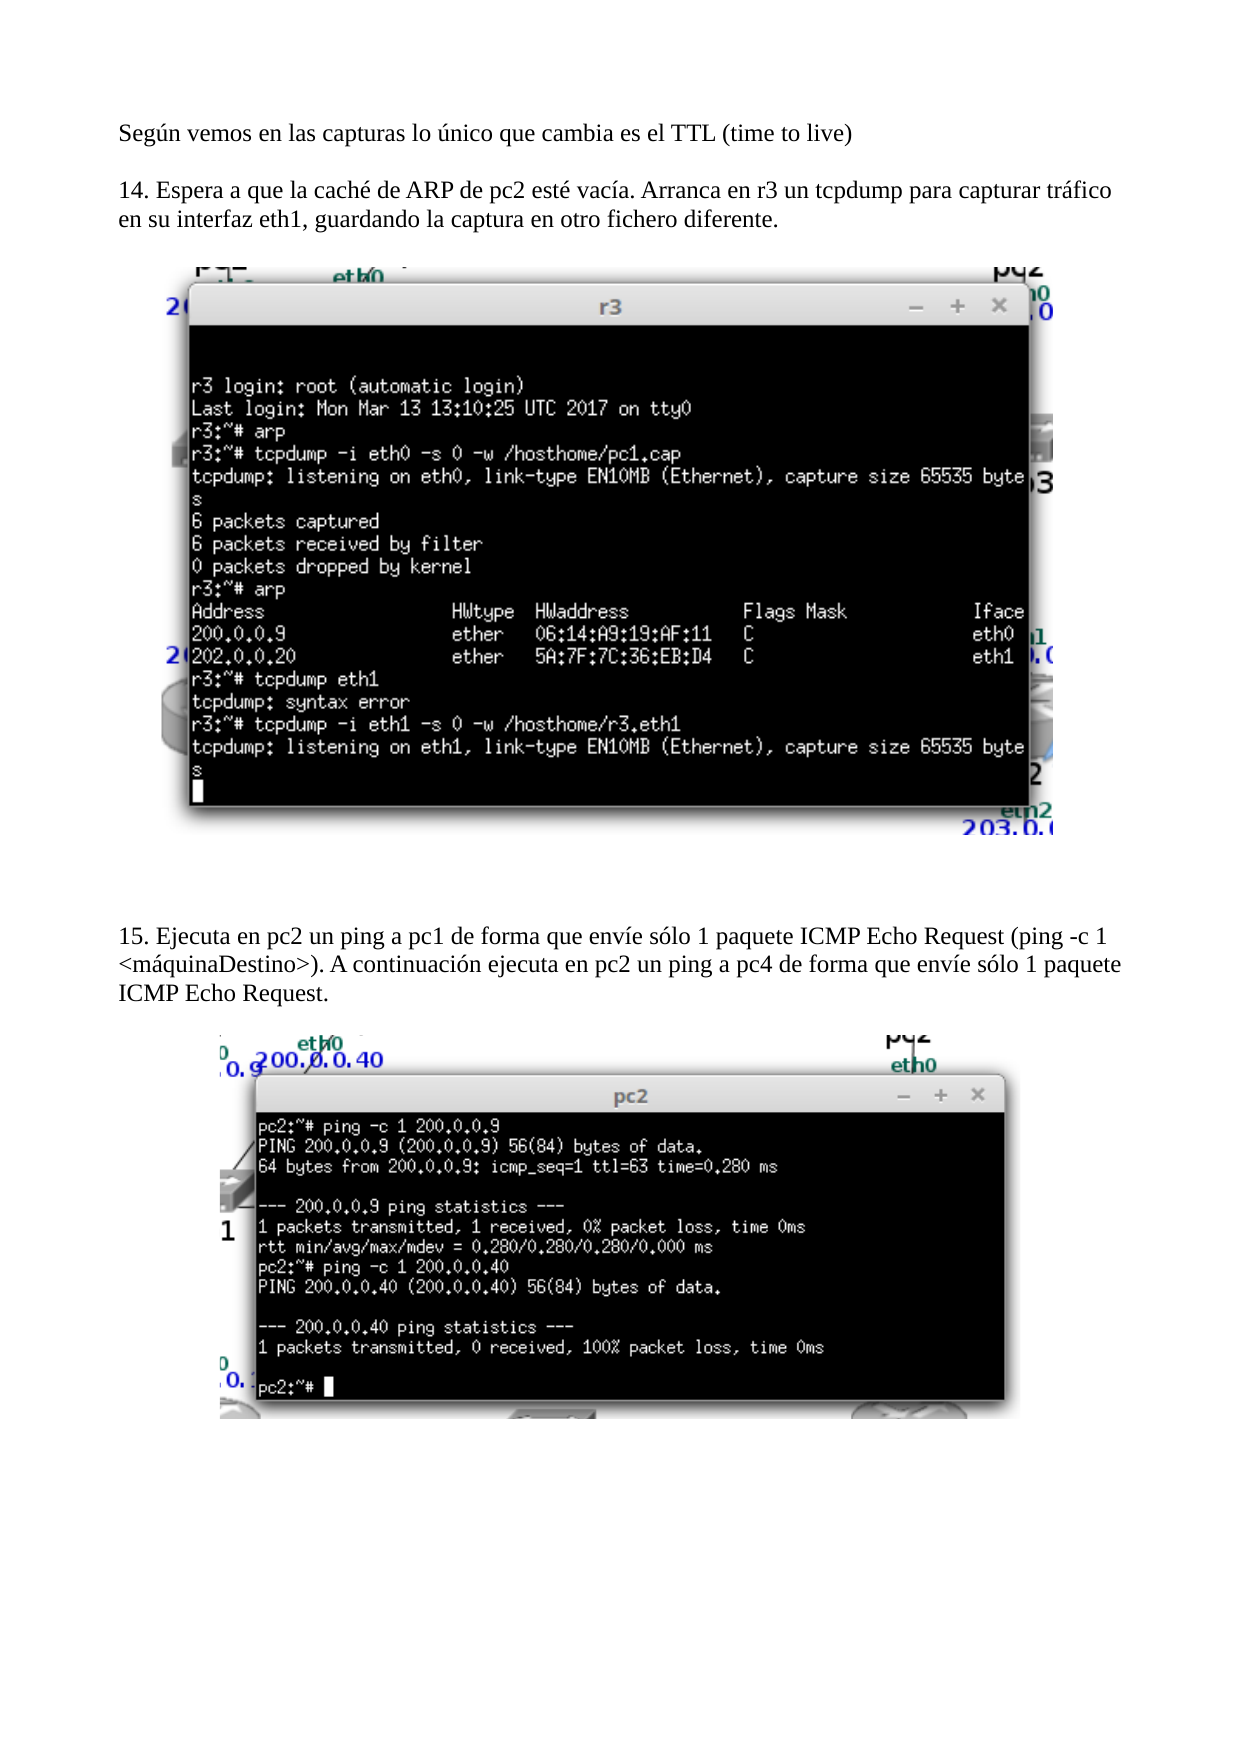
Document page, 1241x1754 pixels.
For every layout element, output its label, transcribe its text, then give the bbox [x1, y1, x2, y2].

text 14. Espera a que la caché de ARP de pc2 esté vacía. Arranca en r3 un tcpdump para capturar tráfico en su interfaz eth1, guardando la captura en otro fichero diferente. [118, 176, 1122, 233]
text Según vemos en las capturas lo único que cambia es el TTL (time to live) [118, 118, 1122, 147]
picture [219, 1035, 1021, 1419]
text 15. Ejecuta en pc2 un ping a pc1 de forma que envíe sólo 1 paquete ICMP Echo Request (ping -c 1 <máquinaDestino>). A continuación ejecuta en pc2 un ping a pc4 de forma que envíe sólo 1 paquete ICMP Echo Request. [118, 921, 1122, 1007]
picture [138, 267, 1053, 835]
